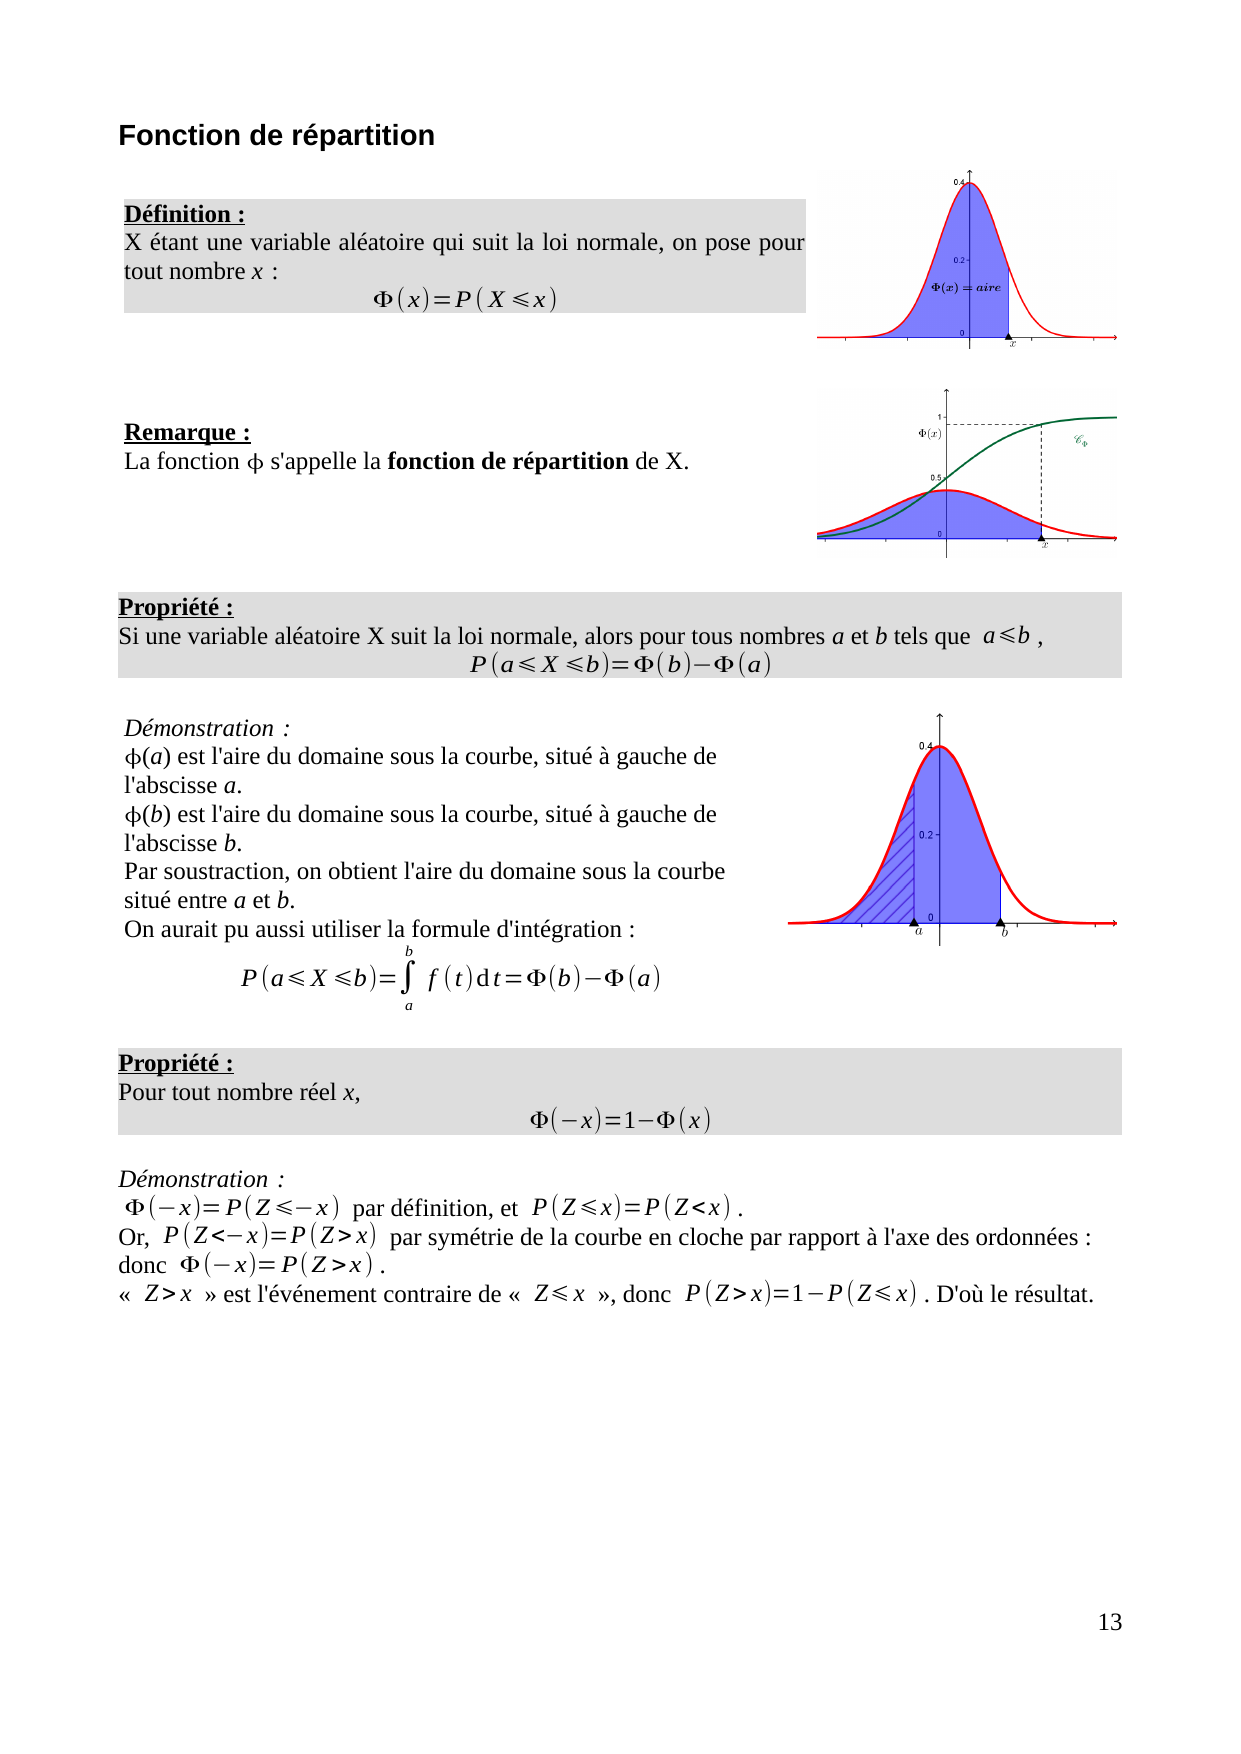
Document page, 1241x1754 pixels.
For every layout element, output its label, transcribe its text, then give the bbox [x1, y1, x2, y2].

text Or, par symétrie de la courbe en cloche par rapport à l'axe des ordonnées : [118, 1222, 1122, 1250]
text Démonstration : [118, 1164, 1122, 1193]
table_header [782, 707, 1123, 1019]
table_header Démonstration : (a) est l'aire du domaine sous la courbe, situé à gauche de l'abscisse a. (b) est l'aire du domaine sous la courbe, situé à gauche de l'abscisse b. Par soustraction, on obtient l'aire du domaine sous la courbe situé entre a et b. On aurait pu aussi utiliser la formule d'intégration : [118, 707, 782, 1019]
table_header Définition : X étant une variable aléatoire qui suit la loi normale, on pose pour tout nombre x : [118, 164, 811, 383]
text « » est l'événement contraire de « », donc . D'où le résultat. [118, 1279, 1122, 1308]
text Propriété : [118, 1048, 1122, 1077]
text Si une variable aléatoire X suit la loi normale, alors pour tous nombres a et b tels que , [118, 621, 1122, 649]
text donc . [118, 1250, 1122, 1279]
table_header [811, 164, 1123, 383]
text Propriété : [118, 592, 1122, 621]
text Pour tout nombre réel x, [118, 1077, 1122, 1105]
table_cell [811, 383, 1123, 592]
table_cell Remarque : La fonction  s'appelle la fonction de répartition de X. [118, 383, 811, 592]
subtitle Fonction de répartition [118, 118, 1122, 152]
text par définition, et . [118, 1193, 1122, 1222]
